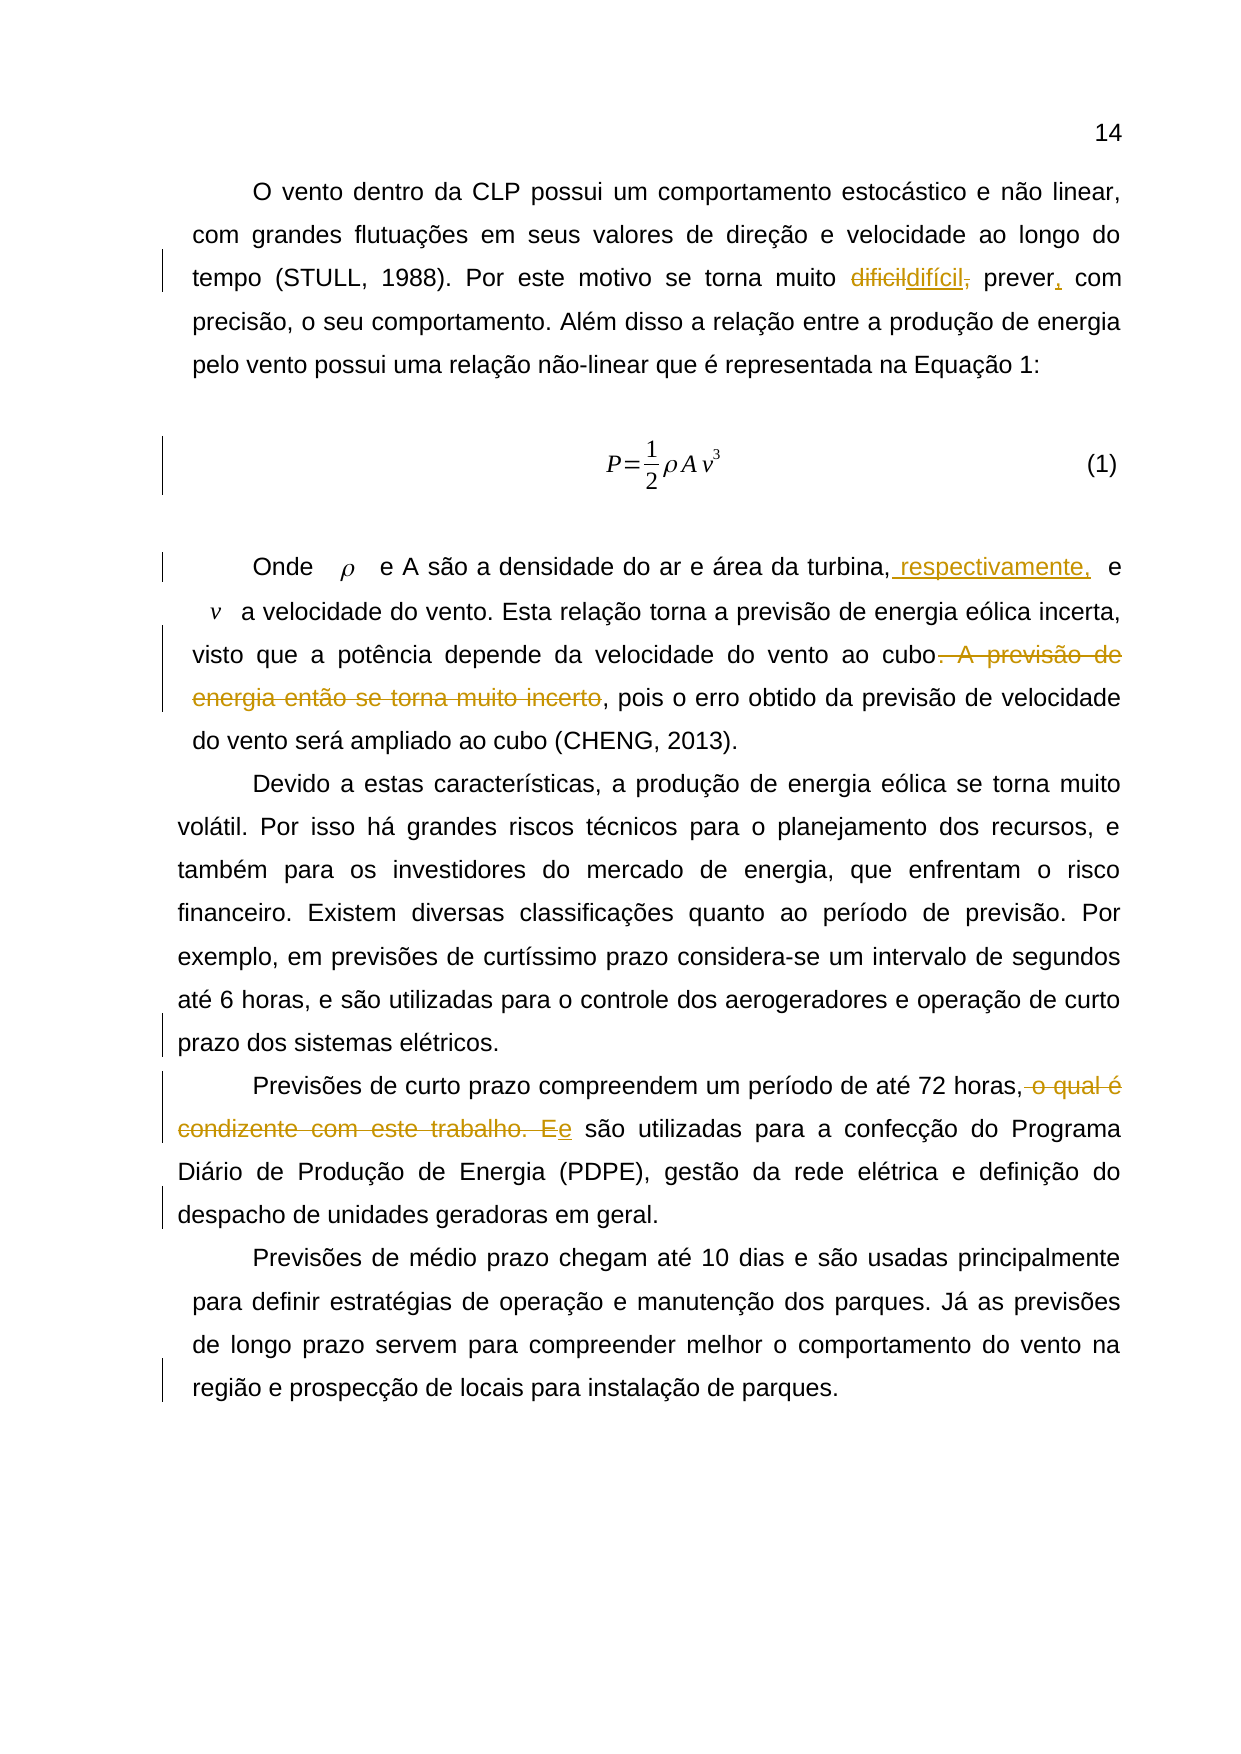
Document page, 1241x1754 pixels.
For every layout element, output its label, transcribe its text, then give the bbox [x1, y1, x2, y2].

text Previsões de médio prazo chegam até 10 dias e são usadas principalmente para definir estratégias de operação e manutenção dos parques. Já as previsões de longo prazo servem para compreender melhor o comportamento do vento na região e prospecção de locais para instalação de parques. [177, 1243, 1122, 1402]
text Devido a estas características, a produção de energia eólica se torna muito volátil. Por isso há grandes riscos técnicos para o planejamento dos recursos, e também para os investidores do mercado de energia, que enfrentam o risco financeiro. Existem diversas classificações quanto ao período de previsão. Por exemplo, em previsões de curtíssimo prazo considera-se um intervalo de segundos até 6 horas, e são utilizadas para o controle dos aerogeradores e operação de curto prazo dos sistemas elétricos. [177, 769, 1122, 1057]
text O vento dentro da CLP possui um comportamento estocástico e não linear, com grandes flutuações em seus valores de direção e velocidade ao longo do tempo (STULL, 1988). Por este motivo se torna muito difícil prever, com precisão, o seu comportamento. Além disso a relação entre a produção de energia pelo vento possui uma relação não-linear que é representada na Equação 1: [177, 177, 1122, 378]
text (1) [177, 436, 1122, 495]
text Onde e A são a densidade do ar e área da turbina, respectivamente, e a velocidade do vento. Esta relação torna a previsão de energia eólica incerta, visto que a potência depende da velocidade do vento ao cubo, pois o erro obtido da previsão de velocidade do vento será ampliado ao cubo (CHENG, 2013). [177, 552, 1122, 755]
text Previsões de curto prazo compreendem um período de até 72 horas,e são utilizadas para a confecção do Programa Diário de Produção de Energia (PDPE), gestão da rede elétrica e definição do despacho de unidades geradoras em geral. [177, 1071, 1122, 1229]
